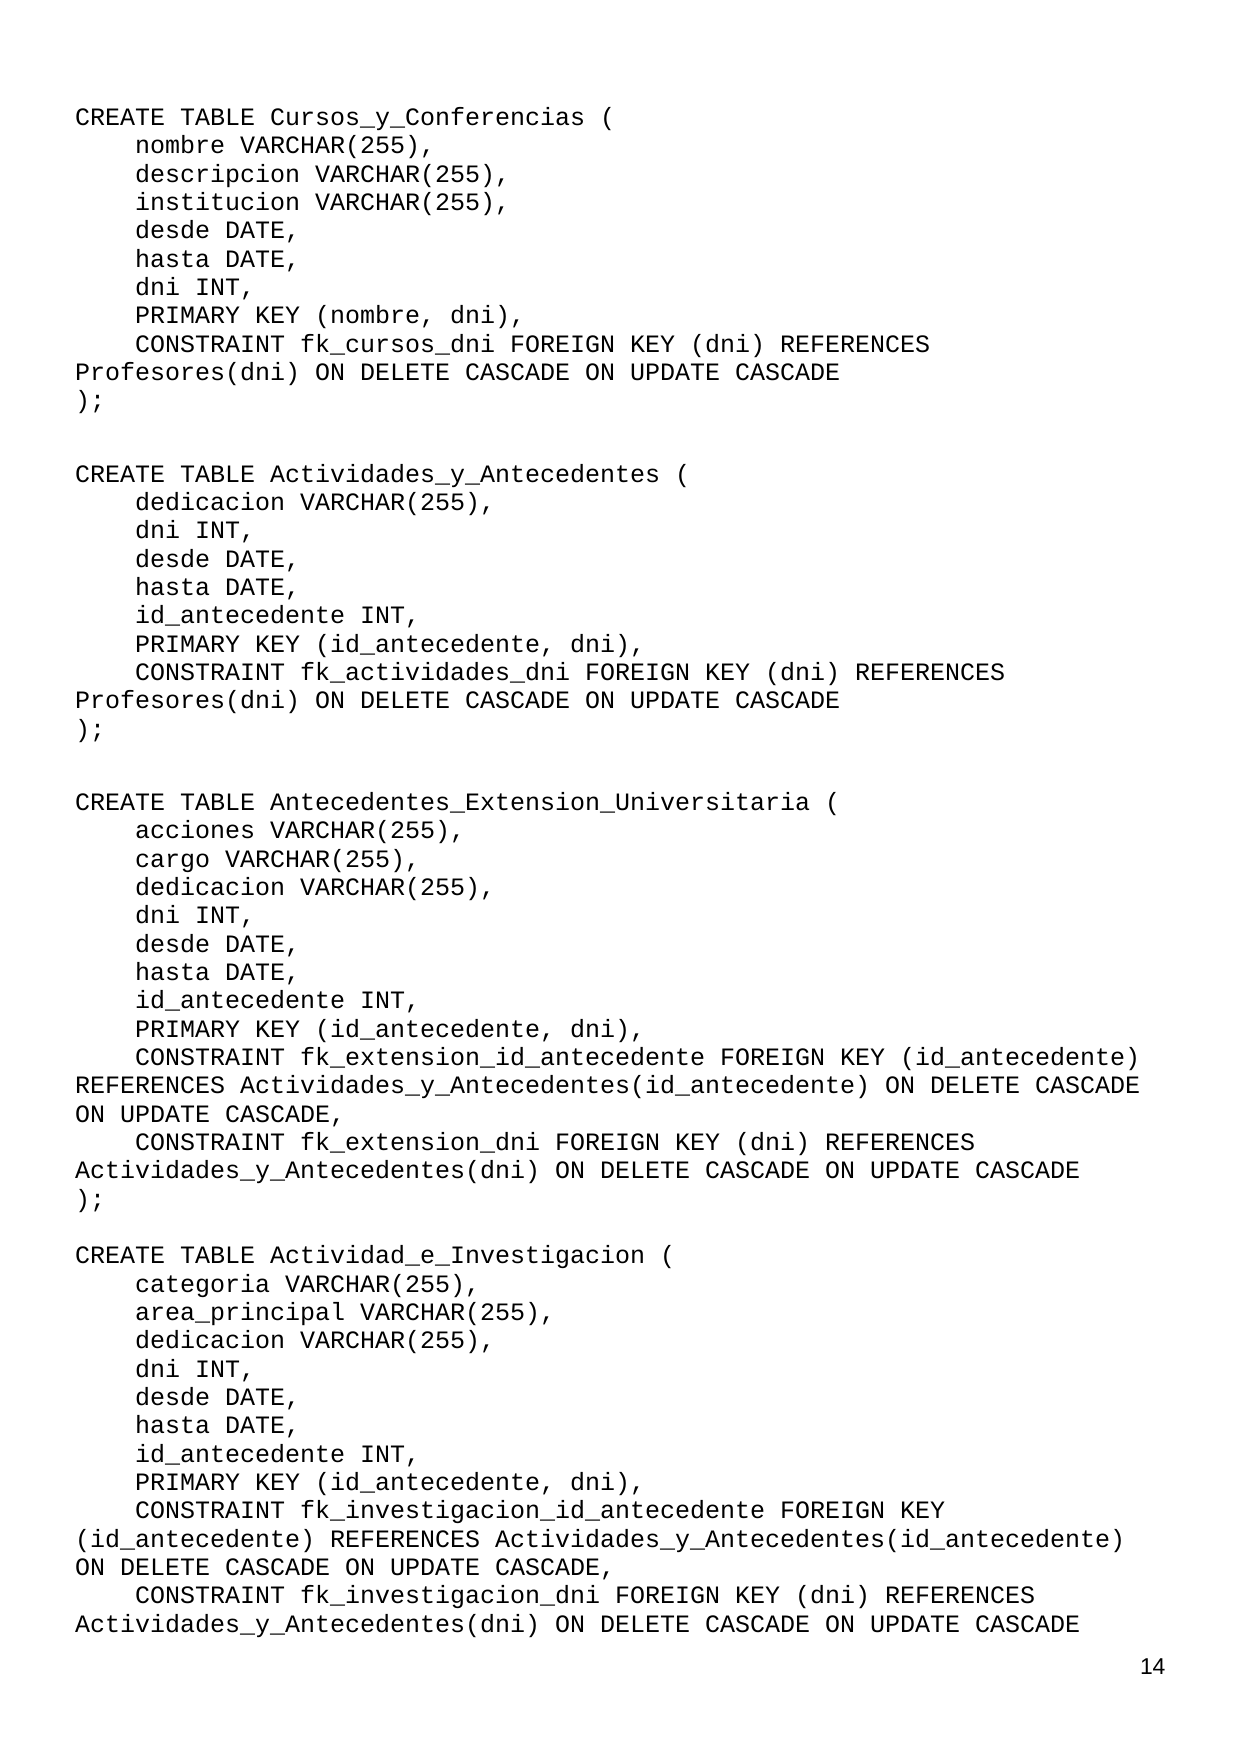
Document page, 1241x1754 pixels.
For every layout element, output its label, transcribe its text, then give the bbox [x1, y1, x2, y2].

text descripcion VARCHAR(255), [75, 161, 1165, 189]
text dni INT, [75, 518, 1165, 546]
text desde DATE, [75, 546, 1165, 574]
text dedicacion VARCHAR(255), [75, 1328, 1165, 1356]
text id_antecedente INT, [75, 1441, 1165, 1469]
text nombre VARCHAR(255), [75, 133, 1165, 161]
text ); [75, 388, 1165, 416]
text hasta DATE, [75, 1413, 1165, 1441]
text desde DATE, [75, 218, 1165, 246]
text hasta DATE, [75, 246, 1165, 274]
text CONSTRAINT fk_cursos_dni FOREIGN KEY (dni) REFERENCES Profesores(dni) ON DELETE CASCADE ON UPDATE CASCADE [75, 331, 1165, 388]
text CONSTRAINT fk_investigacion_dni FOREIGN KEY (dni) REFERENCES Actividades_y_Antecedentes(dni) ON DELETE CASCADE ON UPDATE CASCADE [75, 1583, 1165, 1639]
text dni INT, [75, 1356, 1165, 1384]
text CREATE TABLE Cursos_y_Conferencias ( [75, 104, 1165, 133]
text id_antecedente INT, [75, 603, 1165, 631]
text dedicacion VARCHAR(255), [75, 874, 1165, 903]
text PRIMARY KEY (id_antecedente, dni), [75, 1469, 1165, 1498]
text hasta DATE, [75, 574, 1165, 603]
text dni INT, [75, 903, 1165, 931]
text CREATE TABLE Actividad_e_Investigacion ( [75, 1243, 1165, 1271]
text cargo VARCHAR(255), [75, 846, 1165, 874]
text CONSTRAINT fk_extension_dni FOREIGN KEY (dni) REFERENCES Actividades_y_Antecedentes(dni) ON DELETE CASCADE ON UPDATE CASCADE [75, 1129, 1165, 1186]
text desde DATE, [75, 1384, 1165, 1413]
text hasta DATE, [75, 959, 1165, 988]
text CREATE TABLE Actividades_y_Antecedentes ( [75, 461, 1165, 489]
text dni INT, [75, 274, 1165, 303]
text ); [75, 716, 1165, 744]
text PRIMARY KEY (nombre, dni), [75, 303, 1165, 331]
text ); [75, 1186, 1165, 1214]
text dedicacion VARCHAR(255), [75, 489, 1165, 518]
text id_antecedente INT, [75, 988, 1165, 1016]
text CREATE TABLE Antecedentes_Extension_Universitaria ( [75, 789, 1165, 818]
text area_principal VARCHAR(255), [75, 1299, 1165, 1328]
text desde DATE, [75, 931, 1165, 959]
text CONSTRAINT fk_extension_id_antecedente FOREIGN KEY (id_antecedente) REFERENCES Actividades_y_Antecedentes(id_antecedente) ON DELETE CASCADE ON UPDATE CASCADE, [75, 1044, 1165, 1129]
text acciones VARCHAR(255), [75, 818, 1165, 846]
text institucion VARCHAR(255), [75, 189, 1165, 218]
text categoria VARCHAR(255), [75, 1271, 1165, 1299]
text PRIMARY KEY (id_antecedente, dni), [75, 1016, 1165, 1044]
text CONSTRAINT fk_actividades_dni FOREIGN KEY (dni) REFERENCES Profesores(dni) ON DELETE CASCADE ON UPDATE CASCADE [75, 659, 1165, 716]
text CONSTRAINT fk_investigacion_id_antecedente FOREIGN KEY (id_antecedente) REFERENCES Actividades_y_Antecedentes(id_antecedente) ON DELETE CASCADE ON UPDATE CASCADE, [75, 1498, 1165, 1583]
text PRIMARY KEY (id_antecedente, dni), [75, 631, 1165, 659]
